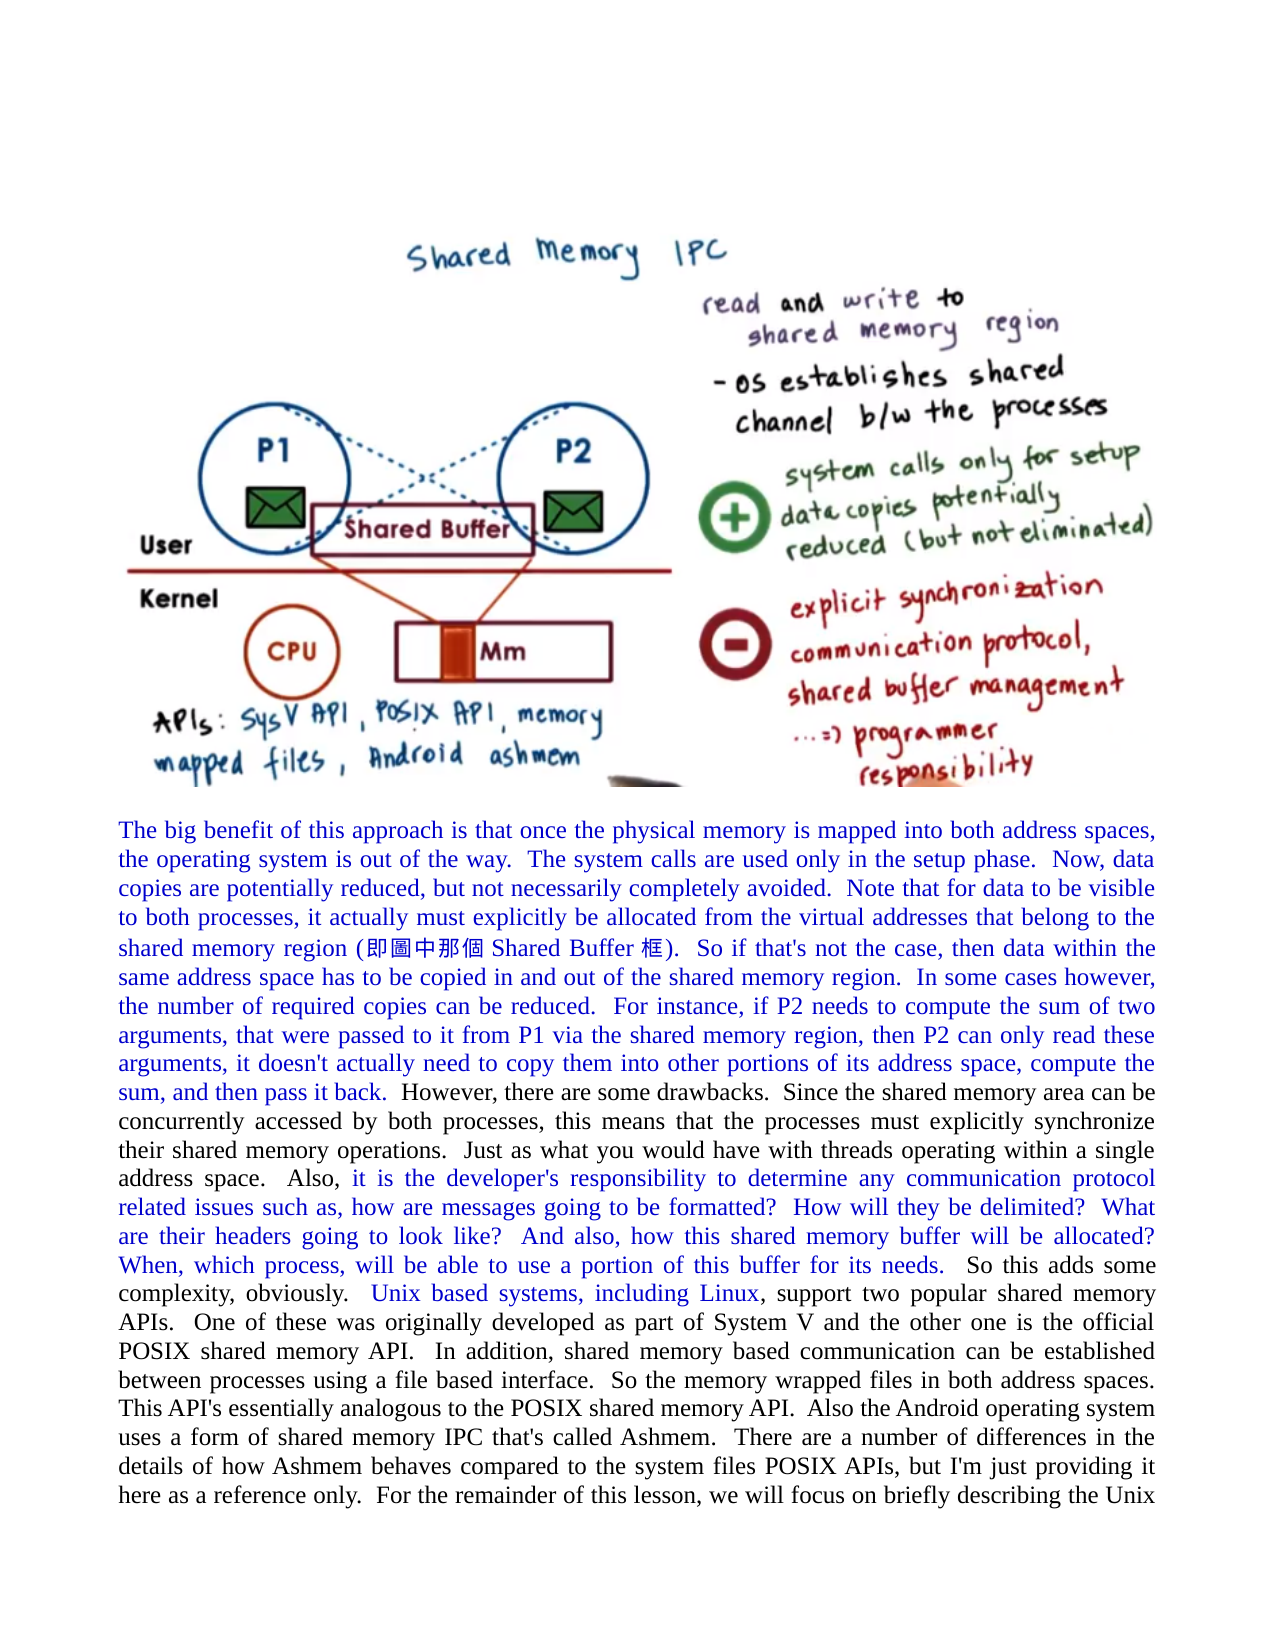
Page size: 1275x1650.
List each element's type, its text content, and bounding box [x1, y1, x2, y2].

text The big benefit of this approach is that once the physical memory is mapped into both address spaces, the operating system is out of the way. The system calls are used only in the setup phase. Now, data copies are potentially reduced, but not necessarily completely avoided. Note that for data to be visible to both processes, it actually must explicitly be allocated from the virtual addresses that belong to the shared memory region (即圖中那個Shared Buffer框). So if that's not the case, then data within the same address space has to be copied in and out of the shared memory region. In some cases however, the number of required copies can be reduced. For instance, if P2 needs to compute the sum of two arguments, that were passed to it from P1 via the shared memory region, then P2 can only read these arguments, it doesn't actually need to copy them into other portions of its address space, compute the sum, and then pass it back. However, there are some drawbacks. Since the shared memory area can be concurrently accessed by both processes, this means that the processes must explicitly synchronize their shared memory operations. Just as what you would have with threads operating within a single address space. Also, it is the developer's responsibility to determine any communication protocol related issues such as, how are messages going to be formatted? How will they be delimited? What are their headers going to look like? And also, how this shared memory buffer will be allocated? When, which process, will be able to use a portion of this buffer for its needs. So this adds some complexity, obviously. Unix based systems, including Linux, support two popular shared memory APIs. One of these was originally developed as part of System V and the other one is the official POSIX shared memory API. In addition, shared memory based communication can be established between processes using a file based interface. So the memory wrapped files in both address spaces. This API's essentially analogous to the POSIX shared memory API. Also the Android operating system uses a form of shared memory IPC that's called Ashmem. There are a number of differences in the details of how Ashmem behaves compared to the system files POSIX APIs, but I'm just providing it here as a reference only. For the remainder of this lesson, we will focus on briefly describing the Unix [118, 816, 1157, 1508]
picture [118, 233, 1157, 787]
